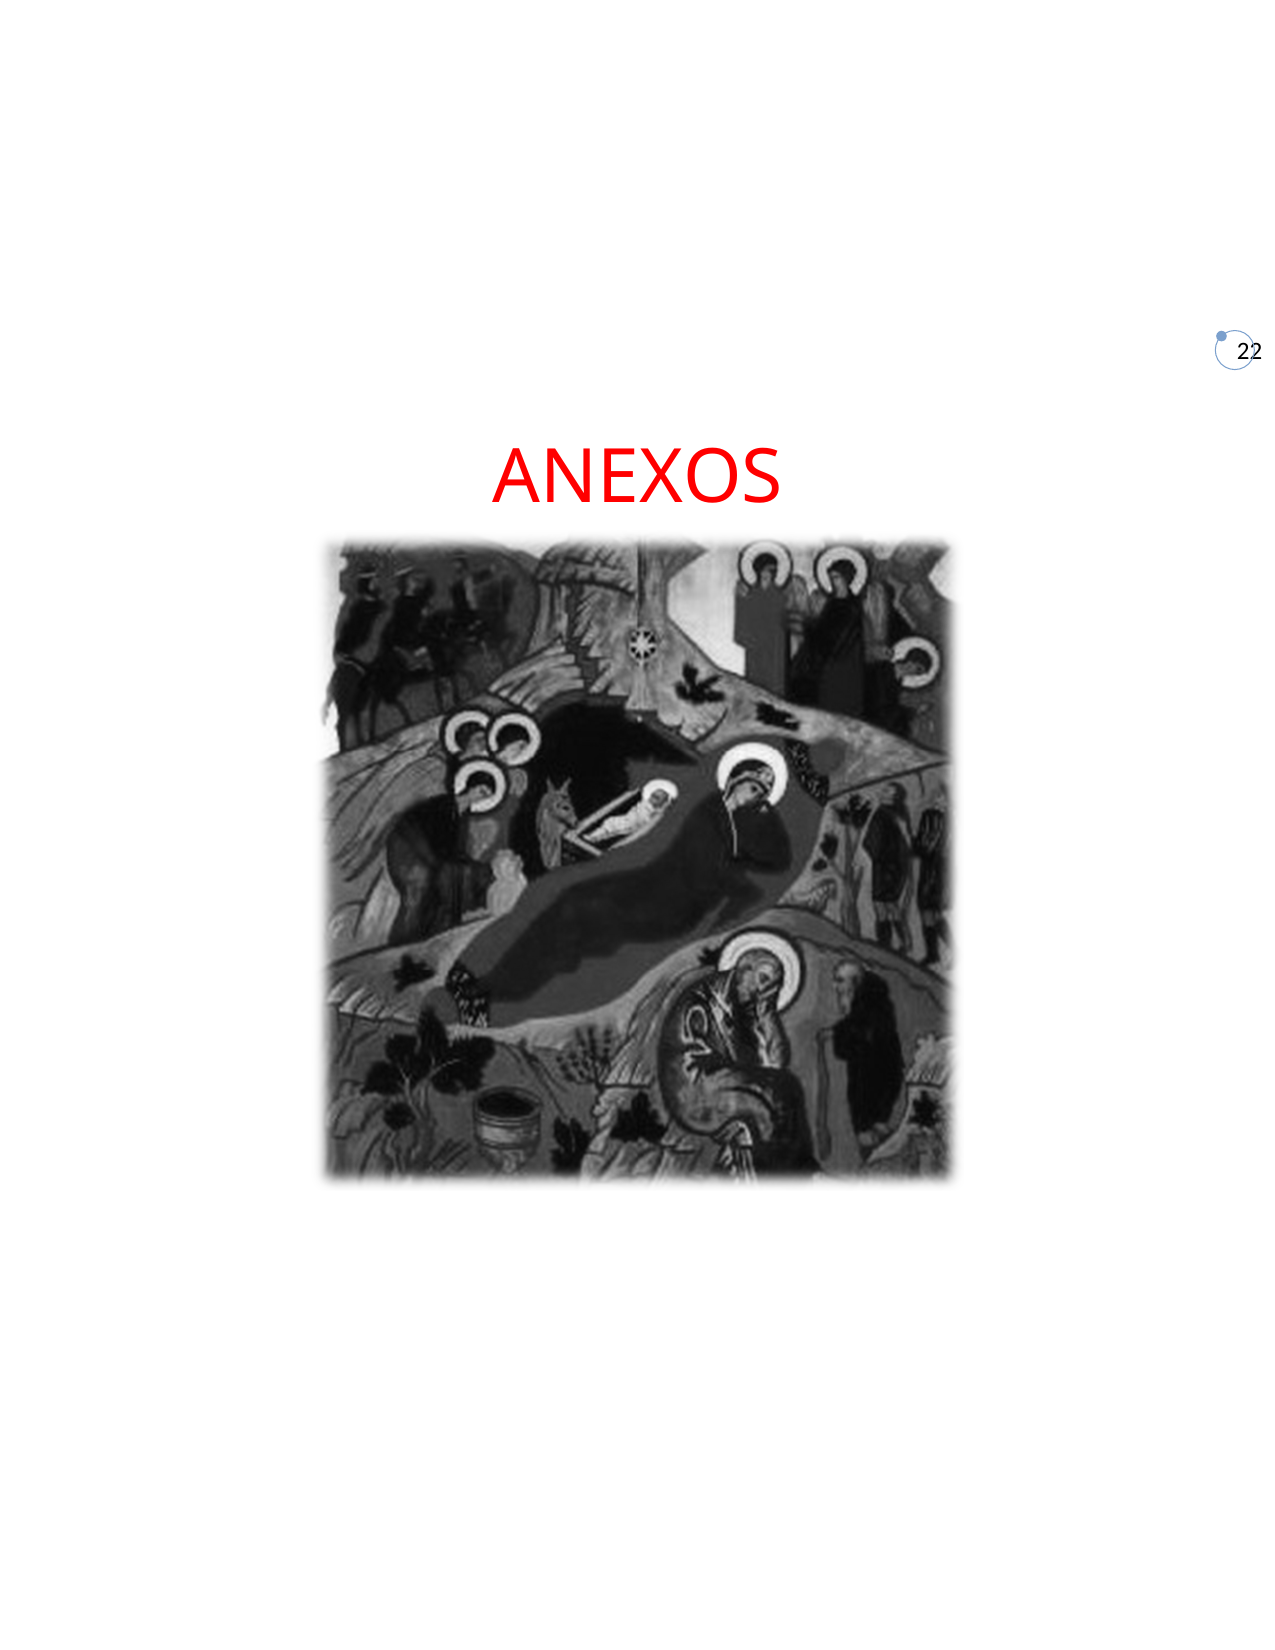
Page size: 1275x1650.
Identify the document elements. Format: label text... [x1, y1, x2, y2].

text ANEXOS [75, 422, 1200, 524]
